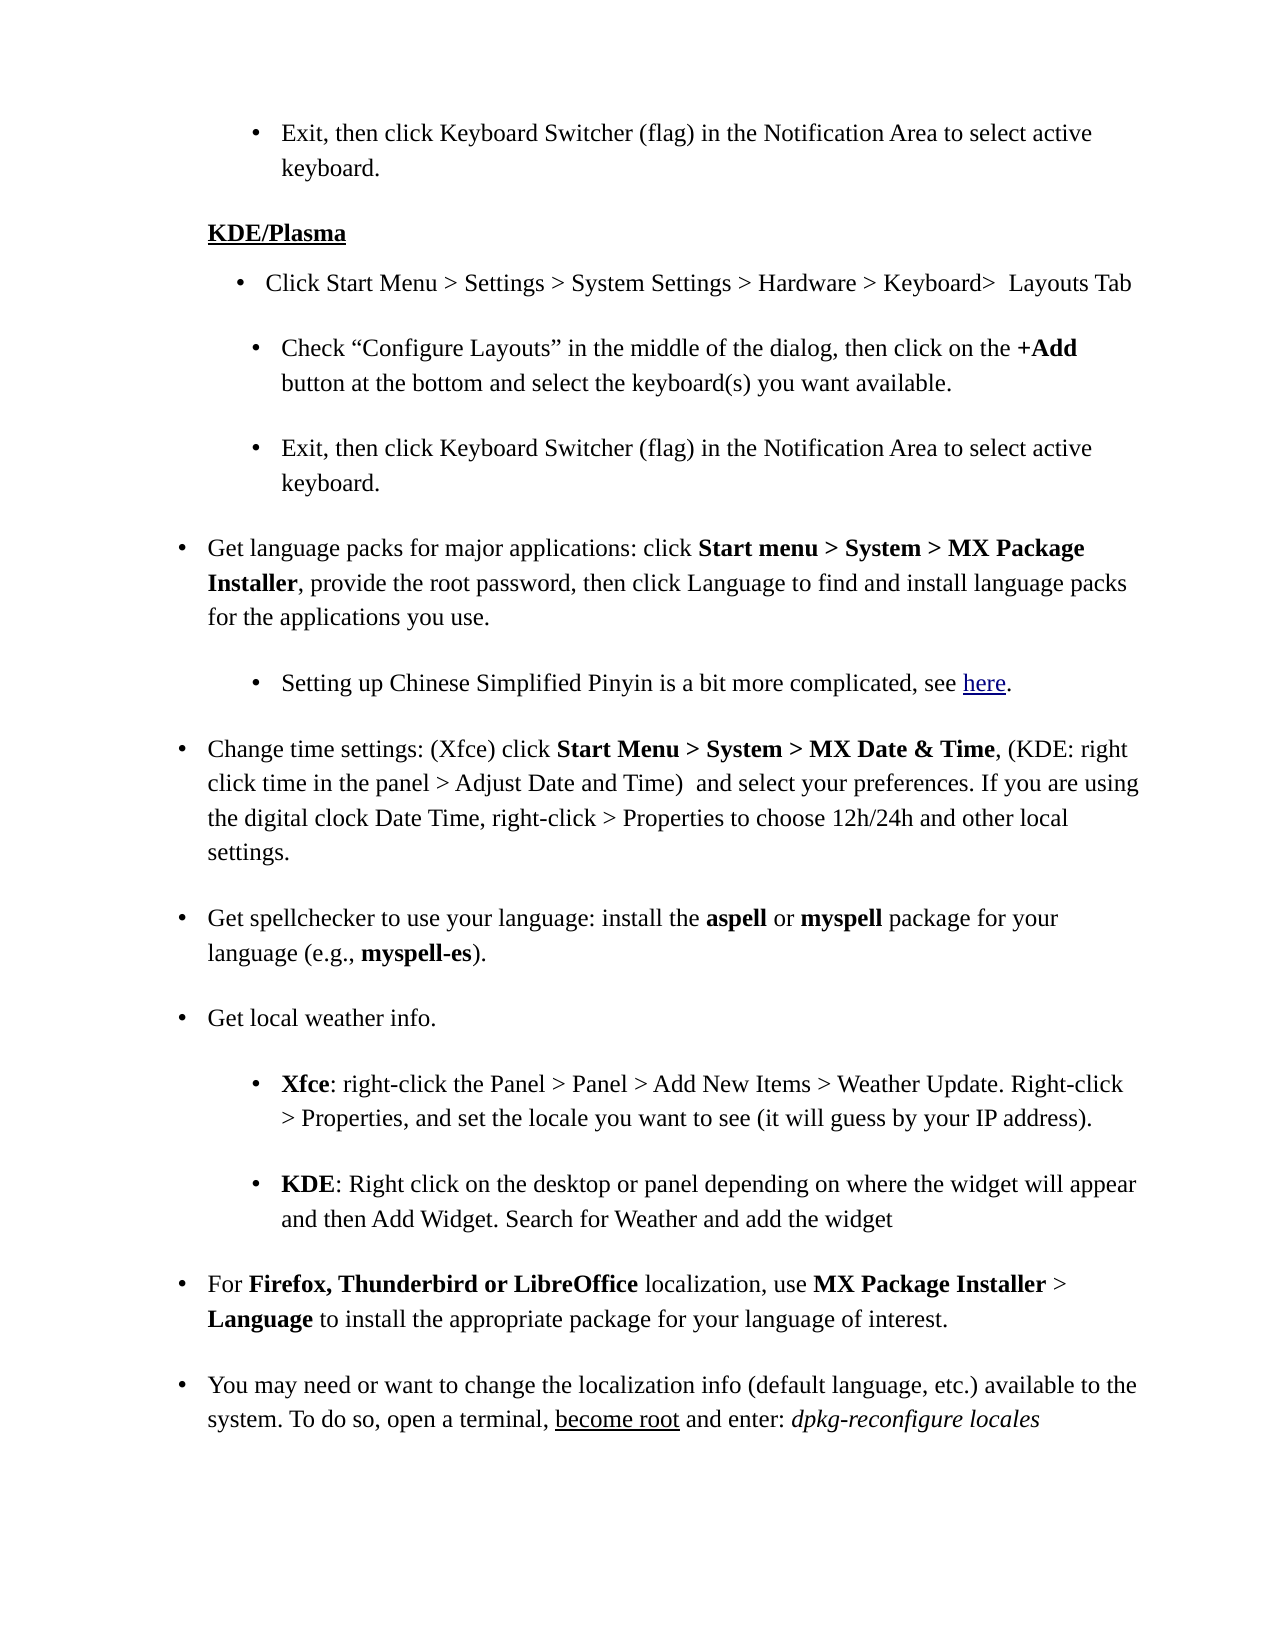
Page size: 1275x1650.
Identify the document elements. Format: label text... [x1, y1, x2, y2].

list You may need or want to change the localization info (default language, etc.) available to the system. To do so, open a terminal, become root and enter: dpkg-reconfigure locales [178, 1370, 1141, 1433]
list For Firefox, Thunderbird or LibreOffice localization, use MX Package Installer > Language to install the appropriate package for your language of interest. [178, 1269, 1141, 1333]
list Exit, then click Keyboard Switcher (flag) in the Notification Area to select active keyboard. [252, 433, 1141, 497]
list Xfce: right-click the Panel > Panel > Add New Items > Weather Update. Right-click > Properties, and set the locale you want to see (it will guess by your IP address). [252, 1069, 1141, 1132]
list Get local weather info. [178, 1003, 1141, 1032]
list Exit, then click Keyboard Switcher (flag) in the Notification Area to select active keyboard. [252, 118, 1141, 181]
list Change time settings: (Xfce) click Start Menu > System > MX Date & Time, (KDE: right click time in the panel > Adjust Date and Time) and select your preferences. If you are using the digital clock Date Time, right-click > Properties to choose 12h/24h and other local settings. [178, 734, 1141, 866]
list Get spellchecker to use your language: install the aspell or myspell package for your language (e.g., myspell-es). [178, 903, 1141, 966]
list KDE/Plasma [178, 218, 1141, 247]
list Setting up Chinese Simplified Pinyin is a bit more complicated, see here. [252, 668, 1141, 697]
list Click Start Menu > Settings > System Settings > Hardware > Keyboard> Layouts Tab [236, 268, 1157, 297]
list Check “Configure Layouts” in the middle of the dialog, then click on the +Add button at the bottom and select the keyboard(s) you want available. [252, 333, 1141, 396]
list Get language packs for major applications: click Start menu > System > MX Package Installer, provide the root password, then click Language to find and install language packs for the applications you use. [178, 533, 1141, 631]
list KDE: Right click on the desktop or panel depending on where the widget will appear and then Add Widget. Search for Weather and add the widget [252, 1169, 1141, 1232]
